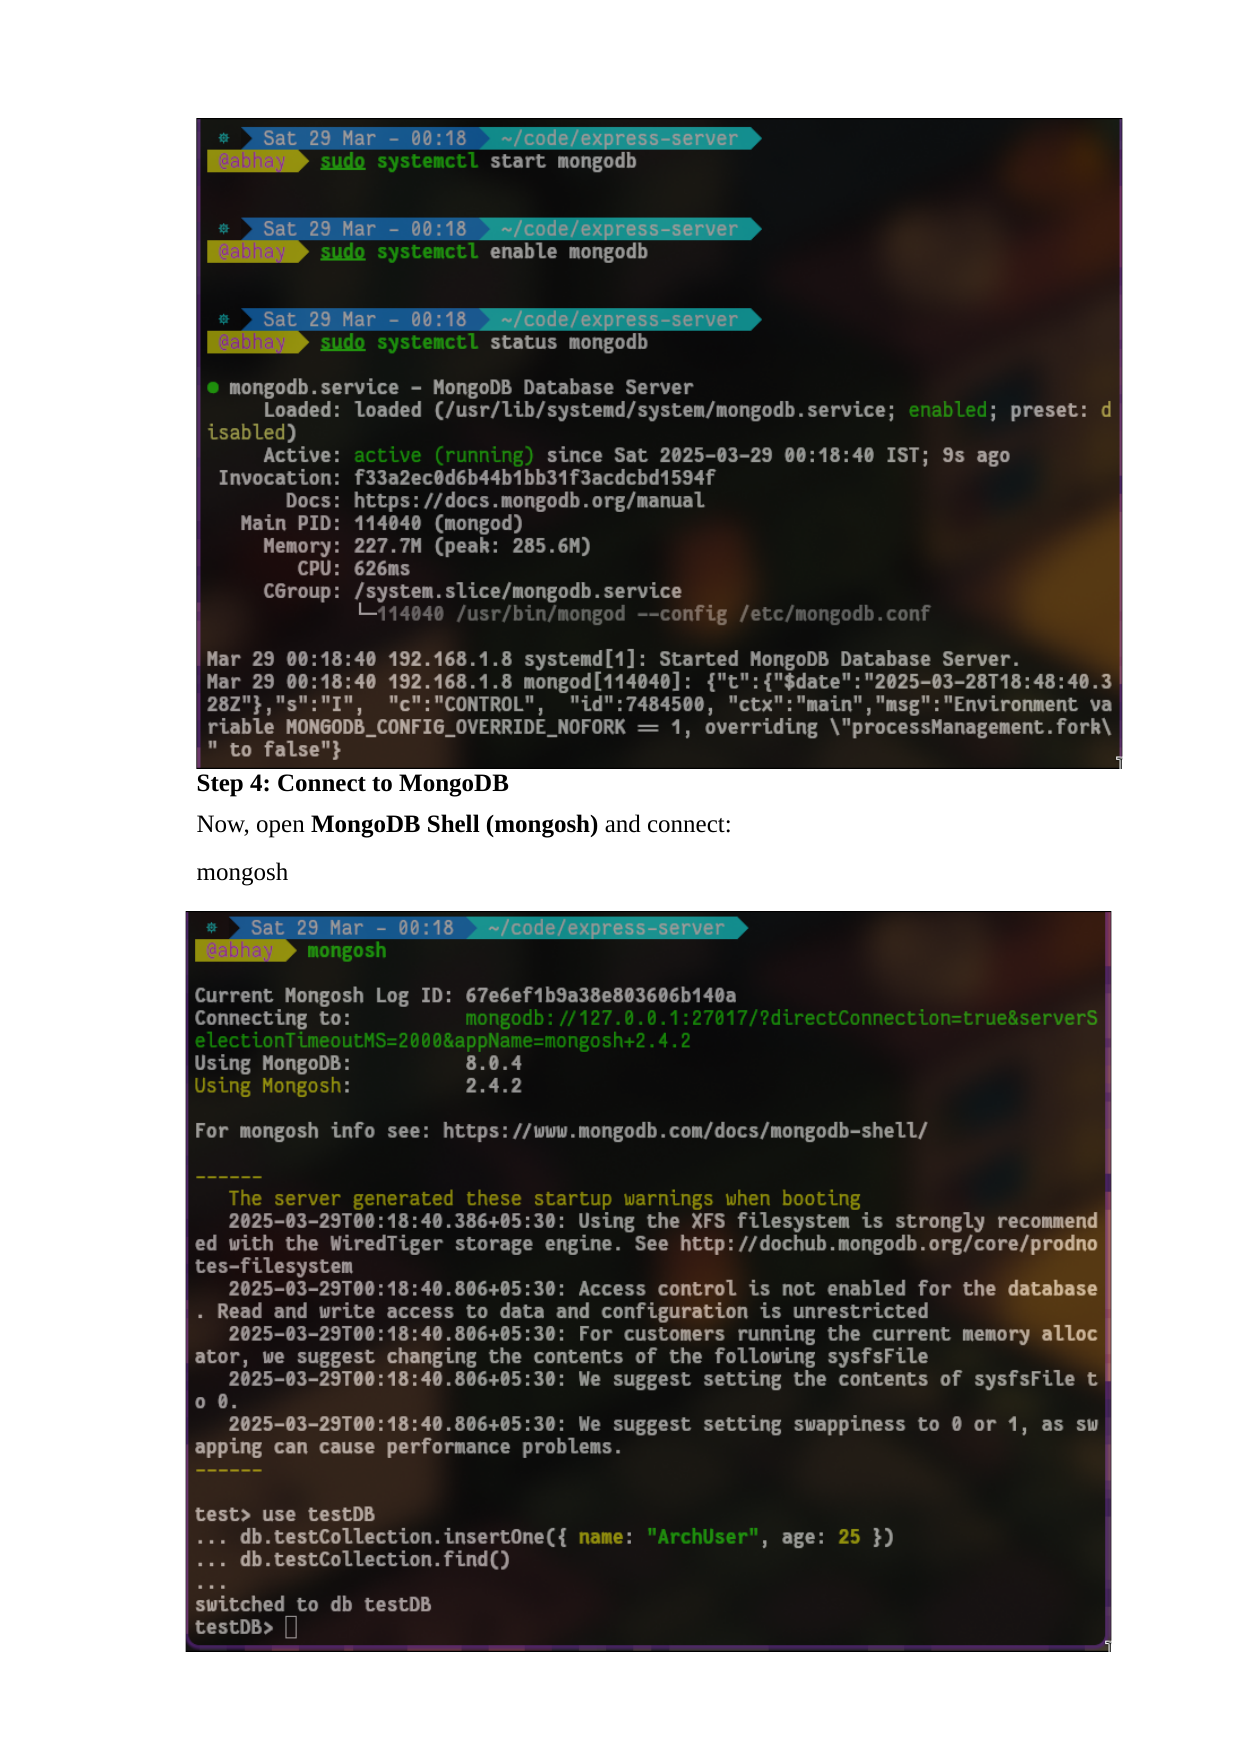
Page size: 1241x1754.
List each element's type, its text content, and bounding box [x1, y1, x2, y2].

subtitle Step 4: Connect to MongoDB [196, 769, 1122, 797]
text mongosh [196, 857, 1122, 886]
picture [196, 118, 1123, 769]
picture [185, 911, 1112, 1652]
text Now, open MongoDB Shell (mongosh) and connect: [196, 809, 1122, 838]
